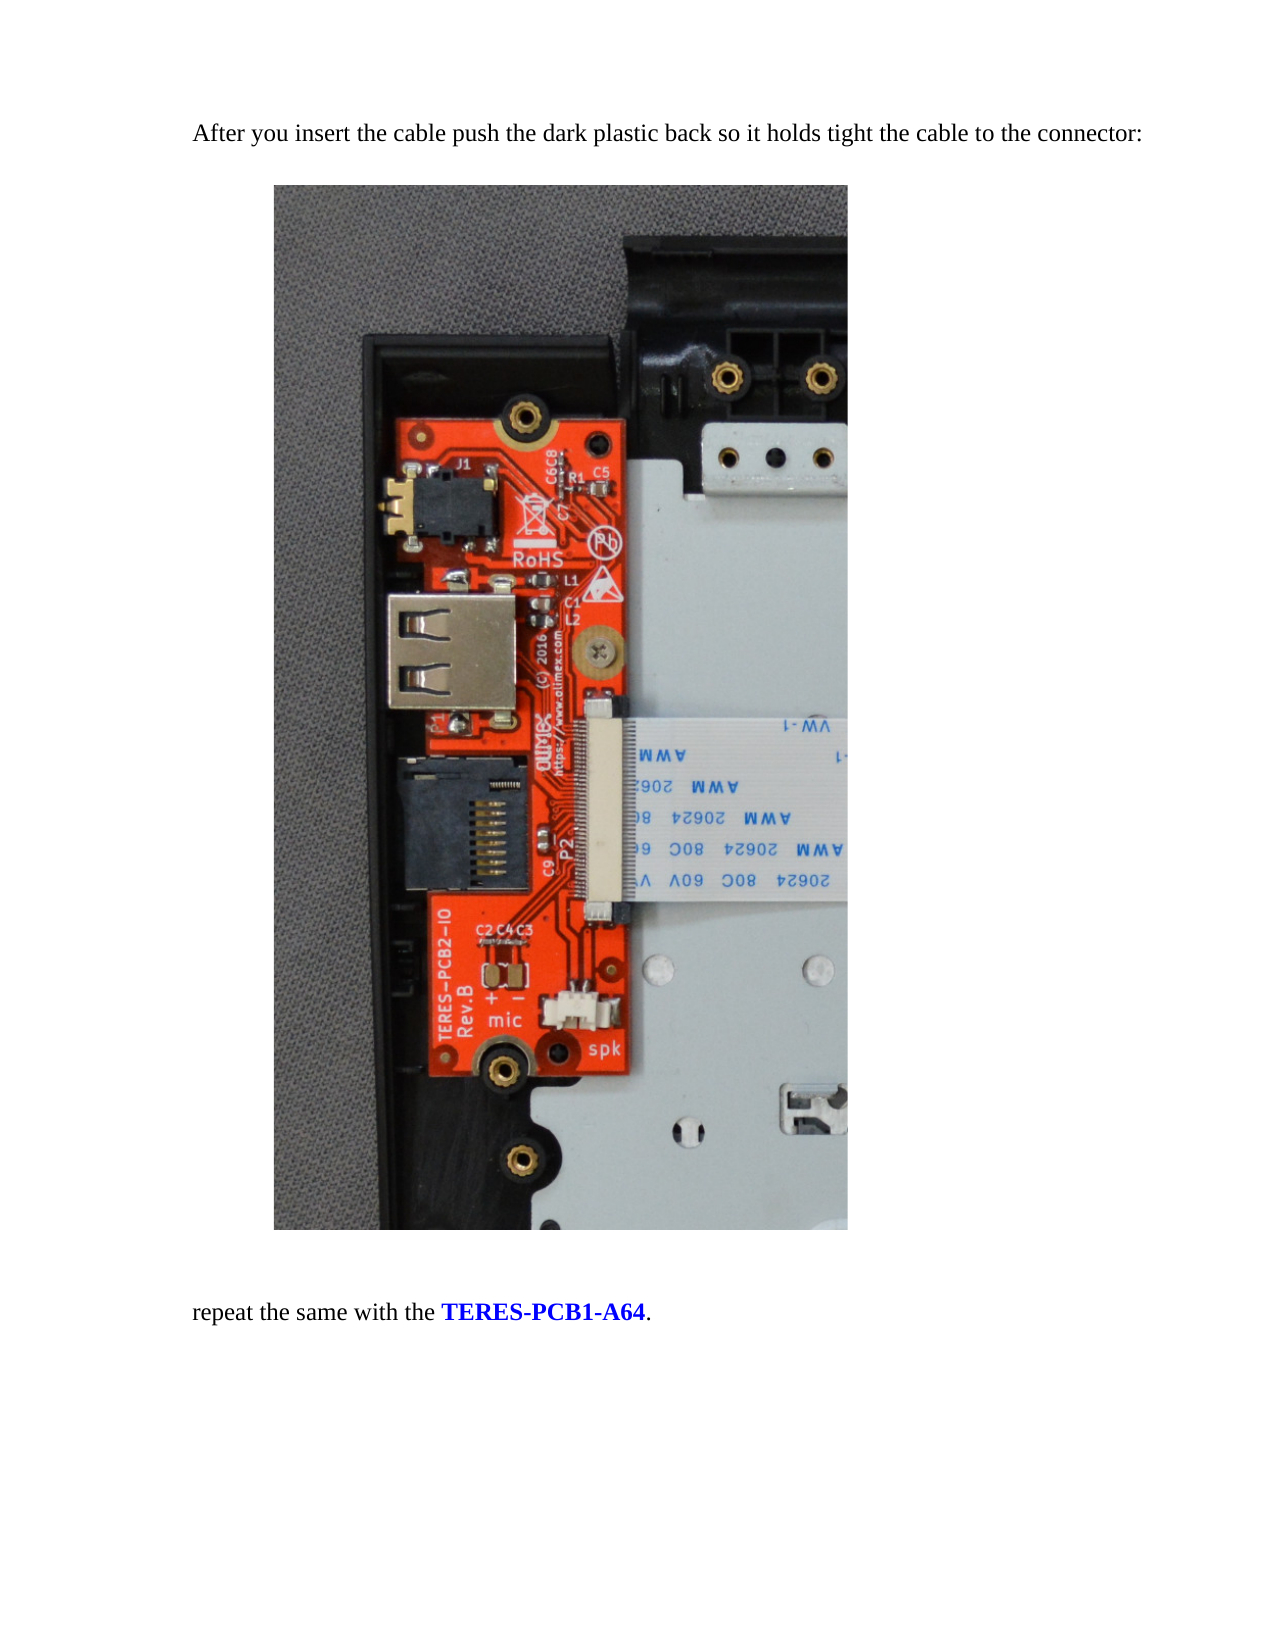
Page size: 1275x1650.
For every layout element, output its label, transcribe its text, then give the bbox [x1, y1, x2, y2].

text repeat the same with the TERES-PCB1-A64. [118, 1297, 1157, 1326]
picture [273, 185, 848, 1230]
text After you insert the cable push the dark plastic back so it holds tight the cable to the connector: [118, 118, 1157, 147]
